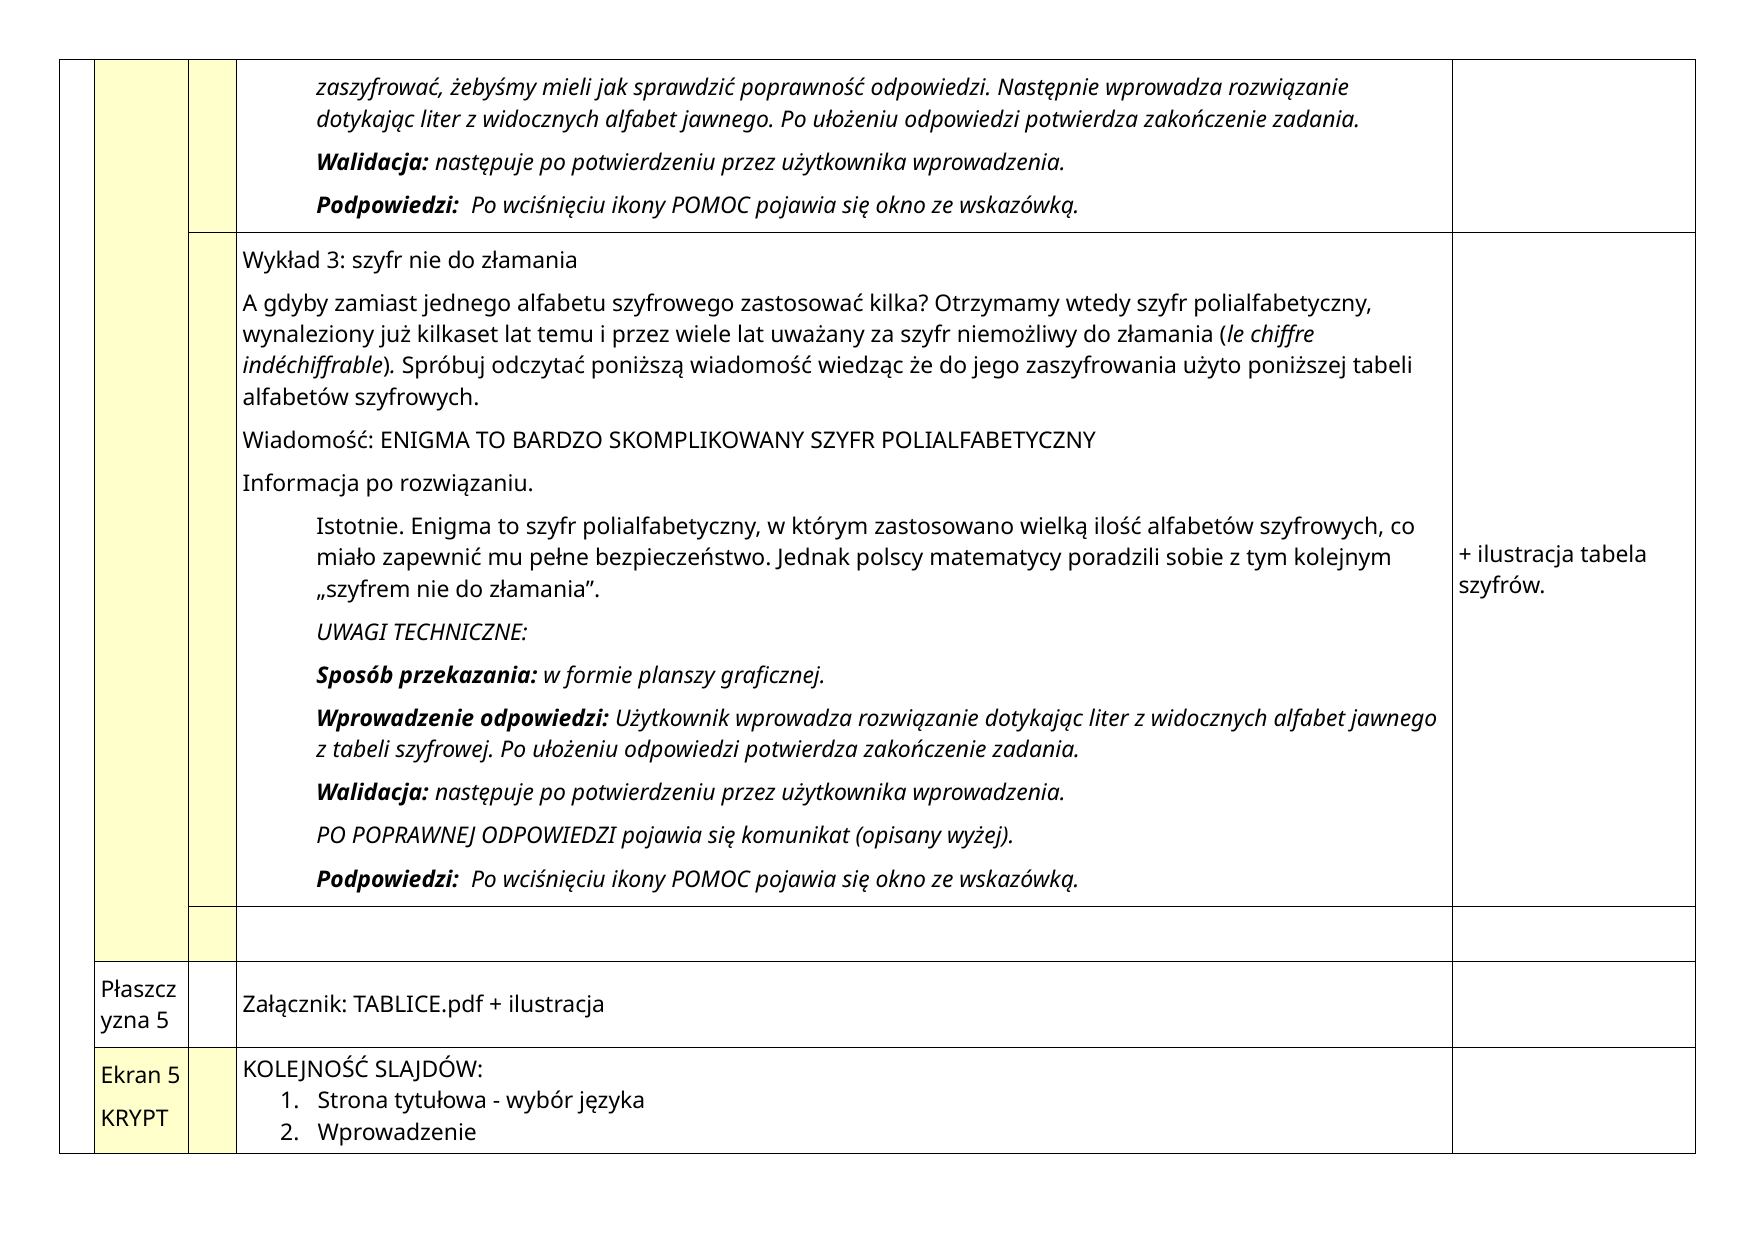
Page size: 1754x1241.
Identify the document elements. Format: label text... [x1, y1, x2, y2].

table_cell [1453, 1048, 1695, 1153]
table_cell [189, 233, 236, 906]
table_cell [1453, 907, 1695, 961]
table_cell Ekran 5 KRYPT [95, 1048, 188, 1153]
table_cell [189, 962, 236, 1047]
table_cell [1453, 962, 1695, 1047]
table_cell zaszyfrować, żebyśmy mieli jak sprawdzić poprawność odpowiedzi. Następnie wprowadza rozwiązanie dotykając liter z widocznych alfabet jawnego. Po ułożeniu odpowiedzi potwierdza zakończenie zadania. Walidacja: następuje po potwierdzeniu przez użytkownika wprowadzenia. Podpowiedzi: Po wciśnięciu ikony POMOC pojawia się okno ze wskazówką. [237, 60, 1452, 232]
table_cell Załącznik: TABLICE.pdf + ilustracja [237, 962, 1452, 1047]
table_cell [237, 907, 1452, 961]
table_cell [1453, 60, 1695, 232]
table_cell [189, 60, 236, 232]
table_cell [189, 1048, 236, 1153]
table_cell Płaszczyzna 5 [95, 962, 188, 1047]
table_cell Ściana prawa wewnątrz [60, 60, 94, 1153]
table_cell [189, 907, 236, 961]
table_cell [95, 60, 188, 961]
table_cell + ilustracja tabela szyfrów. [1453, 233, 1695, 906]
table_cell Wykład 3: szyfr nie do złamania A gdyby zamiast jednego alfabetu szyfrowego zastosować kilka? Otrzymamy wtedy szyfr polialfabetyczny, wynaleziony już kilkaset lat temu i przez wiele lat uważany za szyfr niemożliwy do złamania (le chiffre indéchiffrable). Spróbuj odczytać poniższą wiadomość wiedząc że do jego zaszyfrowania użyto poniższej tabeli alfabetów szyfrowych. Wiadomość: ENIGMA TO BARDZO SKOMPLIKOWANY SZYFR POLIALFABETYCZNY Informacja po rozwiązaniu. Istotnie. Enigma to szyfr polialfabetyczny, w którym zastosowano wielką ilość alfabetów szyfrowych, co miało zapewnić mu pełne bezpieczeństwo. Jednak polscy matematycy poradzili sobie z tym kolejnym „szyfrem nie do złamania”. UWAGI TECHNICZNE: Sposób przekazania: w formie planszy graficznej. Wprowadzenie odpowiedzi: Użytkownik wprowadza rozwiązanie dotykając liter z widocznych alfabet jawnego z tabeli szyfrowej. Po ułożeniu odpowiedzi potwierdza zakończenie zadania. Walidacja: następuje po potwierdzeniu przez użytkownika wprowadzenia. PO POPRAWNEJ ODPOWIEDZI pojawia się komunikat (opisany wyżej). Podpowiedzi: Po wciśnięciu ikony POMOC pojawia się okno ze wskazówką. [237, 233, 1452, 906]
table_cell KOLEJNOŚĆ SLAJDÓW: Strona tytułowa - wybór języka Wprowadzenie Zadanie Steganografia. Zadanie Cezar. Zadanie transpozycyjny. To tylko początek. [237, 1048, 1452, 1153]
